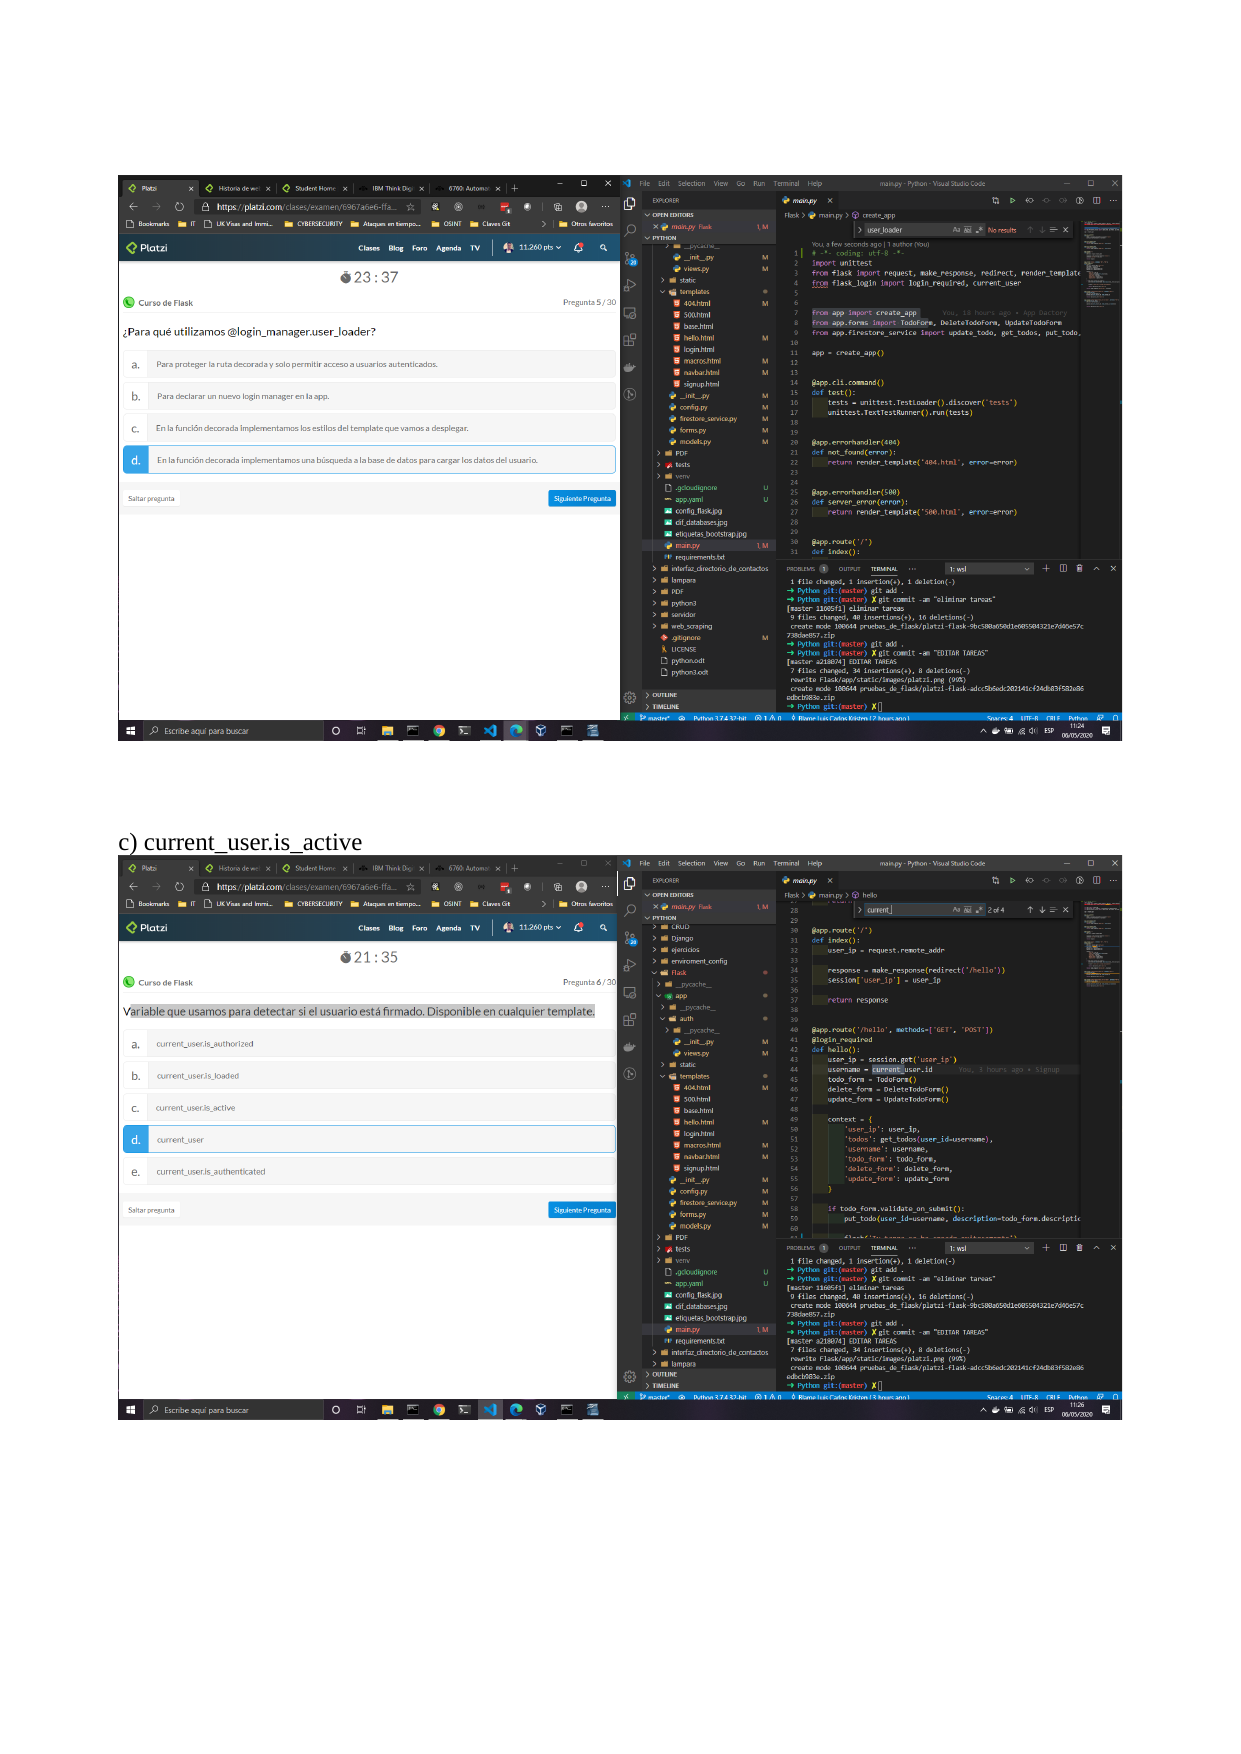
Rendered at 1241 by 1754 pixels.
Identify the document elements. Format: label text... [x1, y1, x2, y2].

picture [118, 855, 1123, 1420]
picture [118, 175, 1123, 741]
text c) current_user.is_active [118, 827, 1122, 855]
